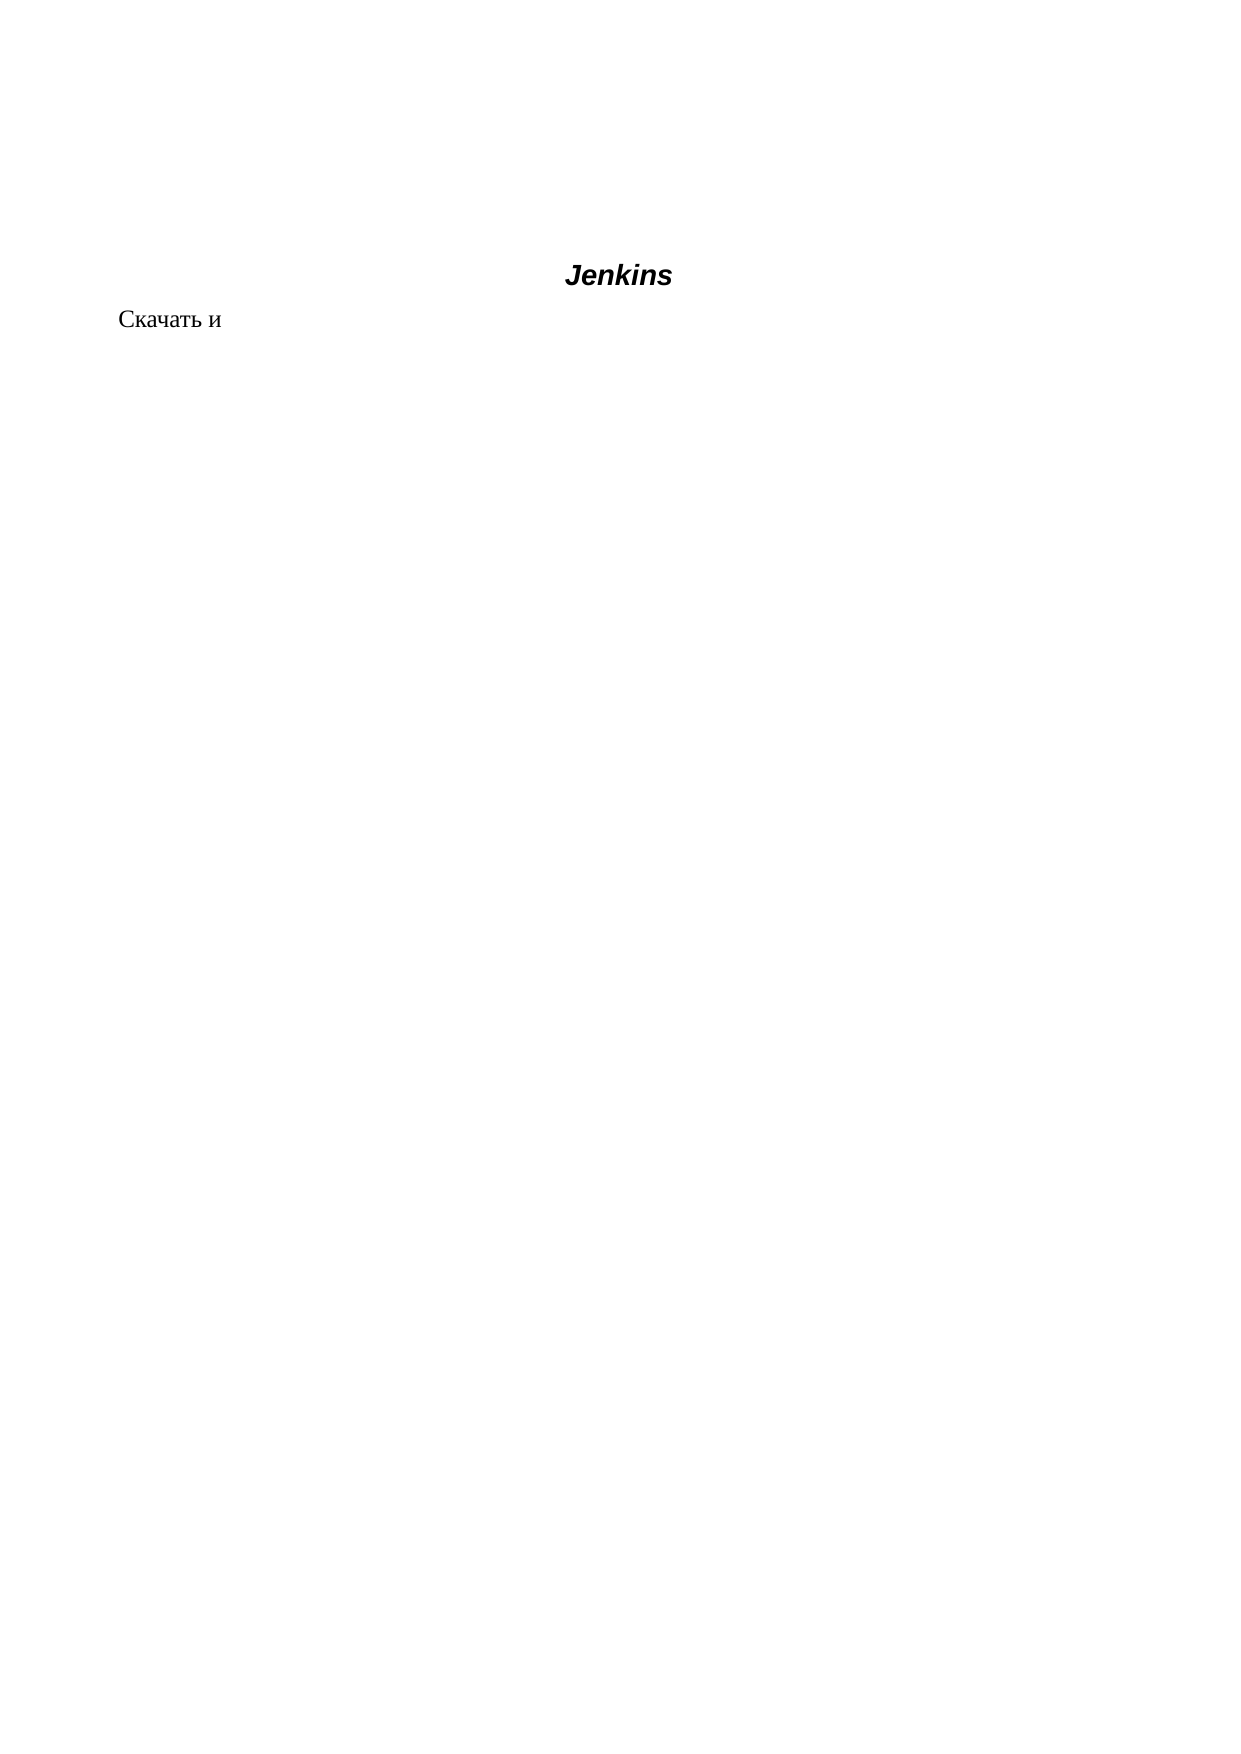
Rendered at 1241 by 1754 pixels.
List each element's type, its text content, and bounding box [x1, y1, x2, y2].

text Скачать и [118, 304, 1122, 333]
subtitle Jenkins [118, 258, 1122, 292]
